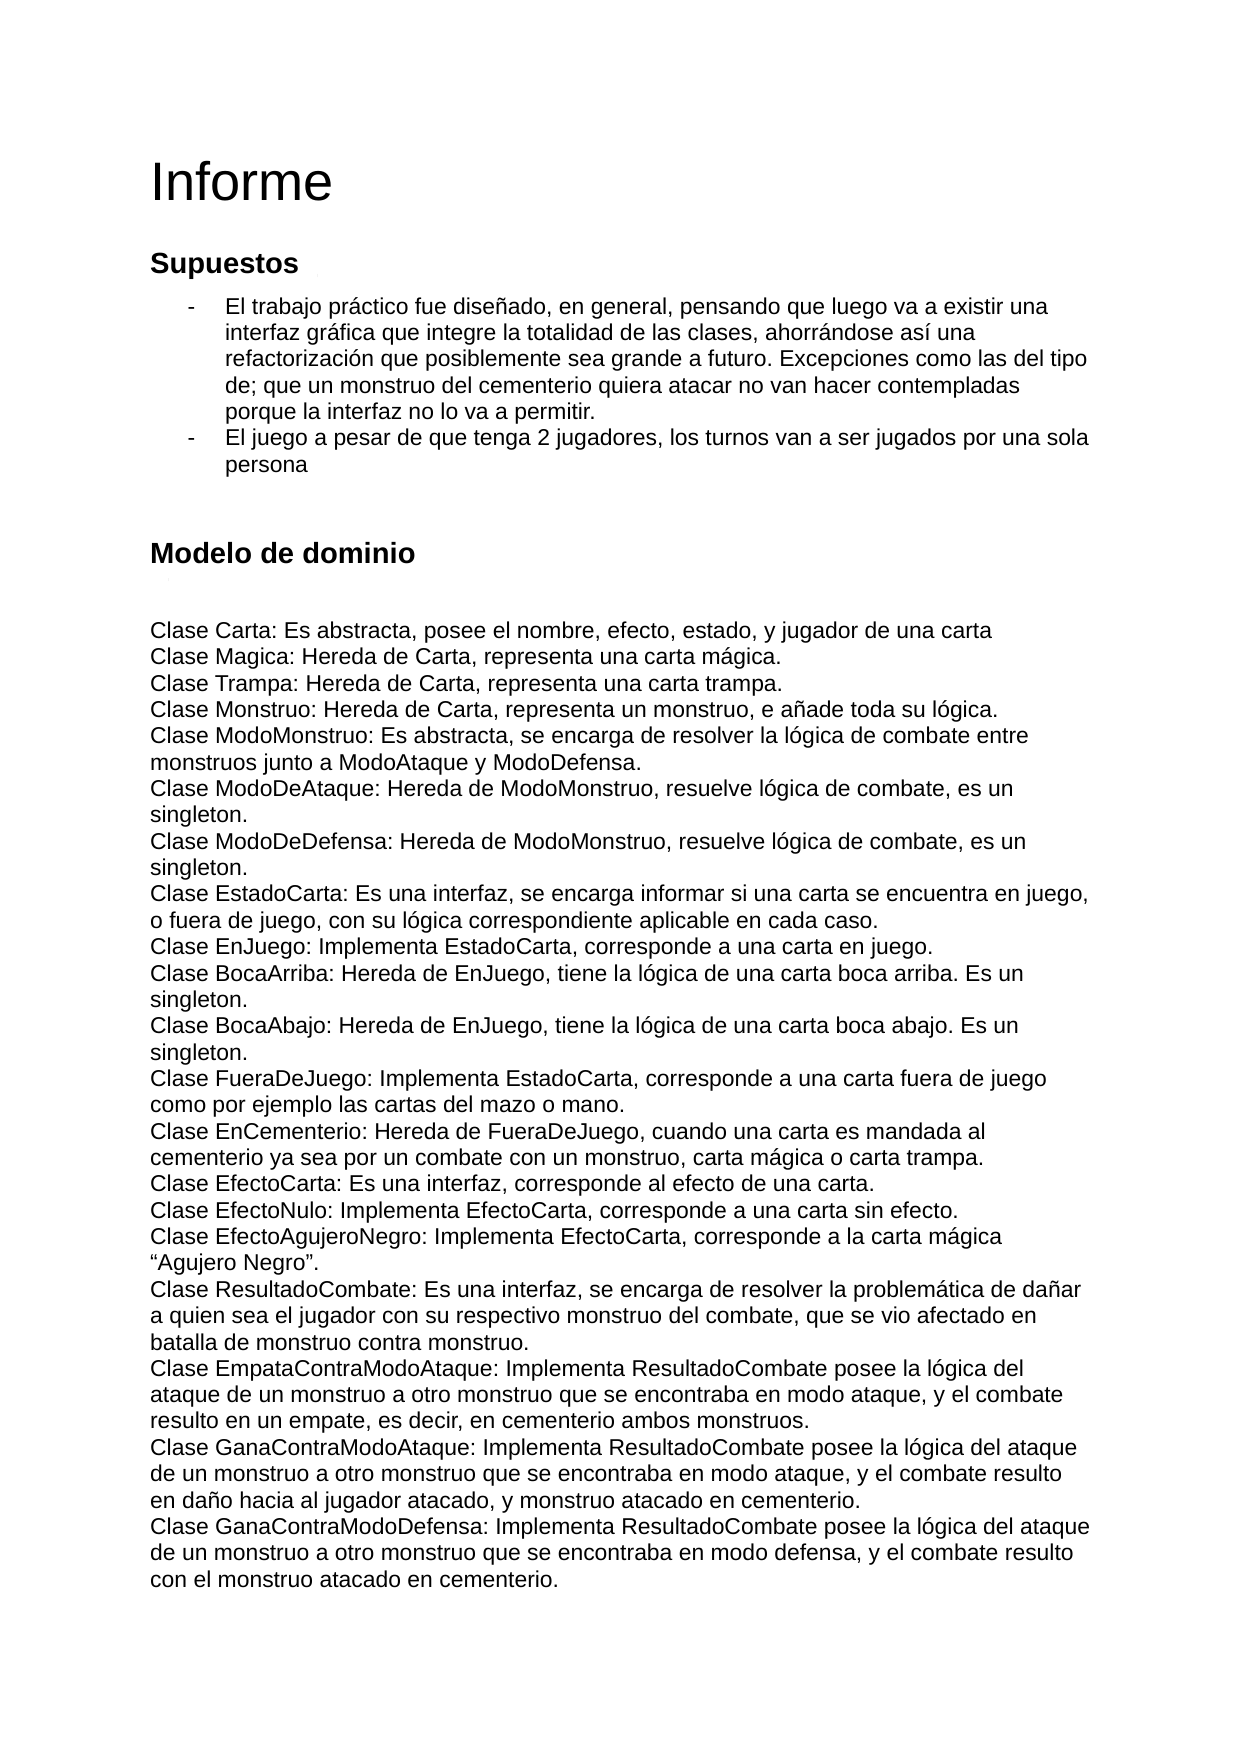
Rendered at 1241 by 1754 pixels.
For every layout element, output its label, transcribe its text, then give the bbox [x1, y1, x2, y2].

list El juego a pesar de que tenga 2 jugadores, los turnos van a ser jugados por una sola persona [187, 424, 1090, 477]
text Clase EfectoAgujeroNegro: Implementa EfectoCarta, corresponde a la carta mágica “Agujero Negro”. [150, 1223, 1090, 1276]
text Clase Monstruo: Hereda de Carta, representa un monstruo, e añade toda su lógica. [150, 696, 1090, 722]
list El trabajo práctico fue diseñado, en general, pensando que luego va a existir una interfaz gráfica que integre la totalidad de las clases, ahorrándose así una refactorización que posiblemente sea grande a futuro. Excepciones como las del tipo de; que un monstruo del cementerio quiera atacar no van hacer contempladas porque la interfaz no lo va a permitir. [187, 293, 1090, 424]
subtitle Modelo de dominio [150, 536, 1090, 570]
text Clase EmpataContraModoAtaque: Implementa ResultadoCombate posee la lógica del ataque de un monstruo a otro monstruo que se encontraba en modo ataque, y el combate resulto en un empate, es decir, en cementerio ambos monstruos. [150, 1355, 1090, 1434]
title Informe [150, 150, 1090, 212]
text Clase ResultadoCombate: Es una interfaz, se encarga de resolver la problemática de dañar a quien sea el jugador con su respectivo monstruo del combate, que se vio afectado en batalla de monstruo contra monstruo. [150, 1276, 1090, 1355]
text Clase ModoMonstruo: Es abstracta, se encarga de resolver la lógica de combate entre monstruos junto a ModoAtaque y ModoDefensa. [150, 722, 1090, 775]
text Clase GanaContraModoDefensa: Implementa ResultadoCombate posee la lógica del ataque de un monstruo a otro monstruo que se encontraba en modo defensa, y el combate resulto con el monstruo atacado en cementerio. [150, 1513, 1090, 1592]
text Clase ModoDeAtaque: Hereda de ModoMonstruo, resuelve lógica de combate, es un singleton. [150, 775, 1090, 828]
text Clase BocaAbajo: Hereda de EnJuego, tiene la lógica de una carta boca abajo. Es un singleton. [150, 1012, 1090, 1065]
text Clase EfectoNulo: Implementa EfectoCarta, corresponde a una carta sin efecto. [150, 1197, 1090, 1223]
text Clase GanaContraModoAtaque: Implementa ResultadoCombate posee la lógica del ataque de un monstruo a otro monstruo que se encontraba en modo ataque, y el combate resulto en daño hacia al jugador atacado, y monstruo atacado en cementerio. [150, 1434, 1090, 1513]
text Clase BocaArriba: Hereda de EnJuego, tiene la lógica de una carta boca arriba. Es un singleton. [150, 959, 1090, 1012]
text Clase EnJuego: Implementa EstadoCarta, corresponde a una carta en juego. [150, 933, 1090, 959]
text Clase EstadoCarta: Es una interfaz, se encarga informar si una carta se encuentra en juego, o fuera de juego, con su lógica correspondiente aplicable en cada caso. [150, 880, 1090, 933]
subtitle Supuestos [150, 247, 1090, 280]
text Clase ModoDeDefensa: Hereda de ModoMonstruo, resuelve lógica de combate, es un singleton. [150, 828, 1090, 880]
text Clase Trampa: Hereda de Carta, representa una carta trampa. [150, 669, 1090, 696]
text Clase Carta: Es abstracta, posee el nombre, efecto, estado, y jugador de una carta [150, 617, 1090, 643]
text Clase EfectoCarta: Es una interfaz, corresponde al efecto de una carta. [150, 1170, 1090, 1197]
text Clase FueraDeJuego: Implementa EstadoCarta, corresponde a una carta fuera de juego como por ejemplo las cartas del mazo o mano. [150, 1065, 1090, 1118]
text Clase Magica: Hereda de Carta, representa una carta mágica. [150, 643, 1090, 669]
text Clase EnCementerio: Hereda de FueraDeJuego, cuando una carta es mandada al cementerio ya sea por un combate con un monstruo, carta mágica o carta trampa. [150, 1118, 1090, 1170]
